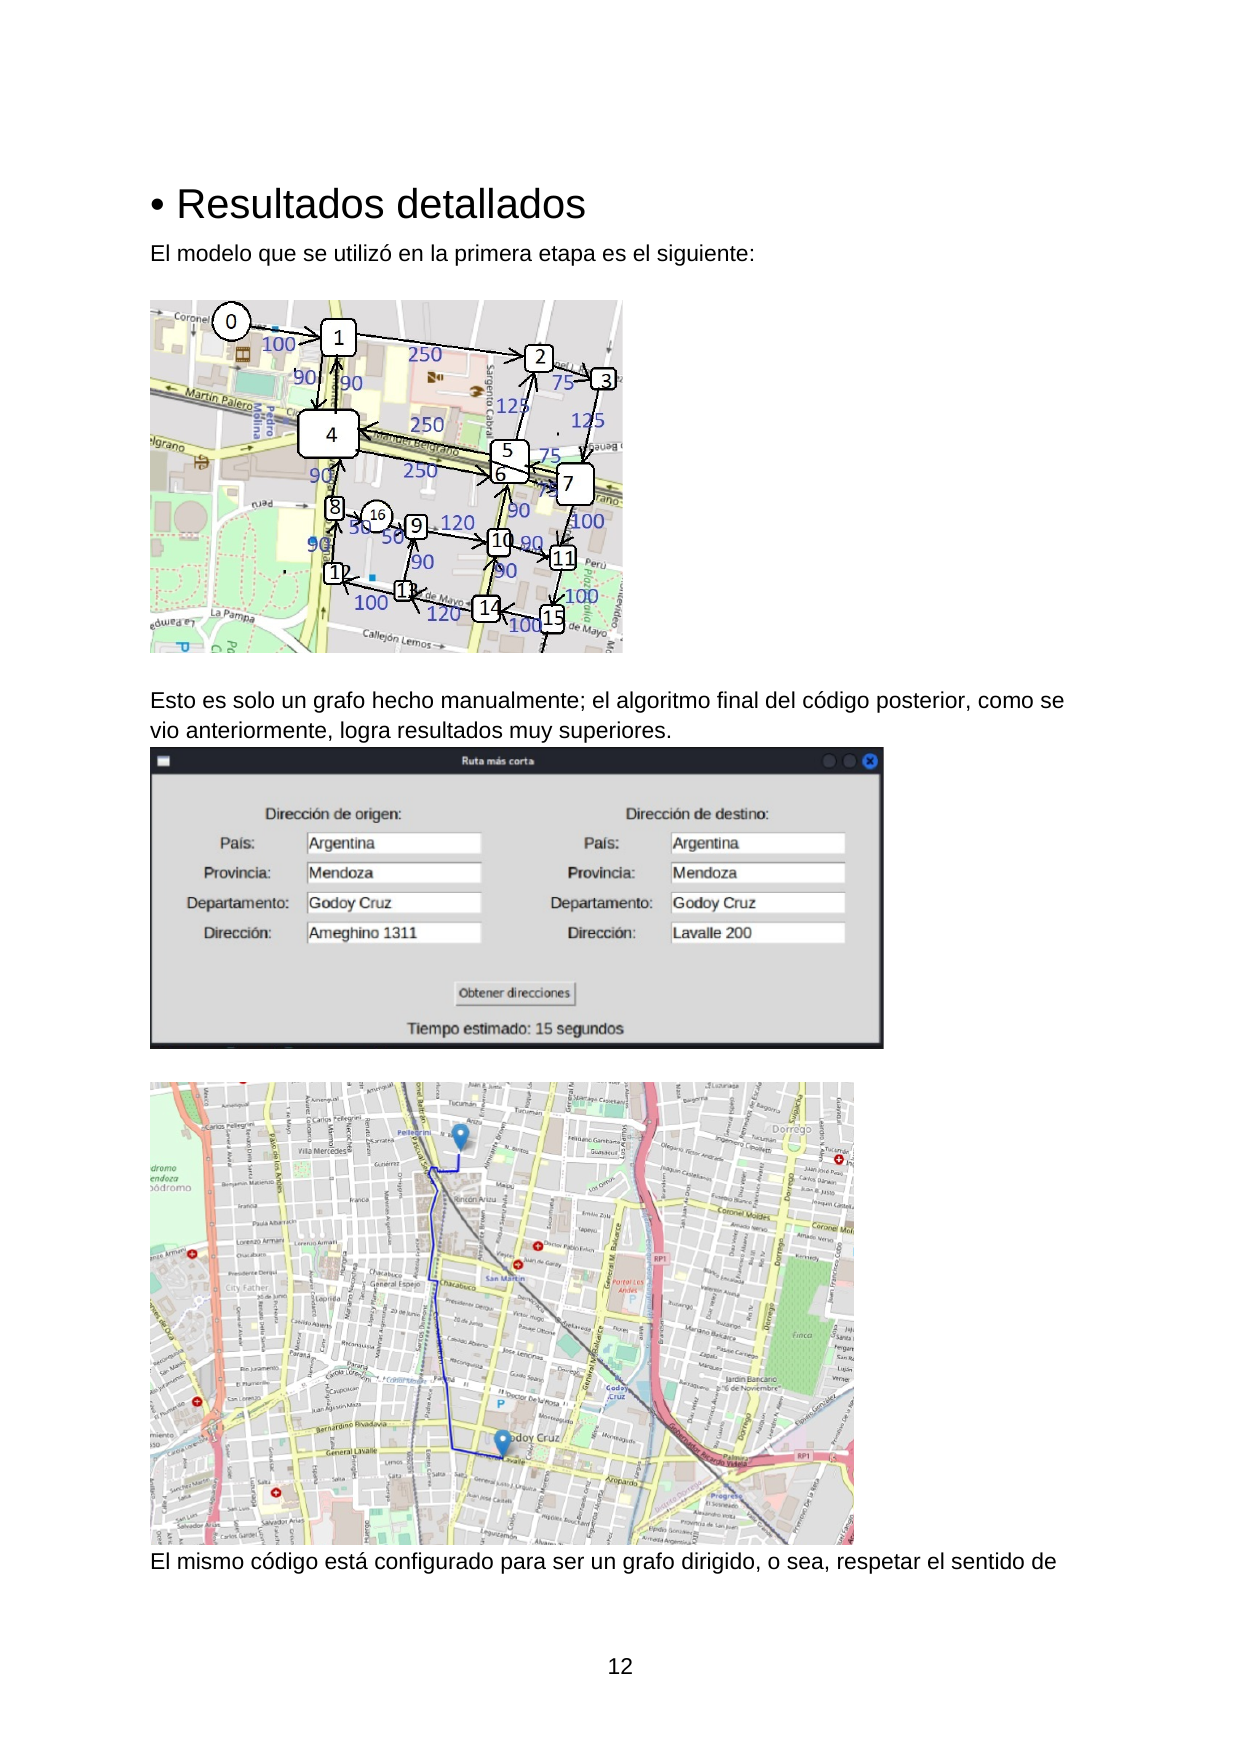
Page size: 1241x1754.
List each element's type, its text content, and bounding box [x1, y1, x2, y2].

subtitle • Resultados detallados [150, 179, 1090, 227]
text El mismo código está configurado para ser un grafo dirigido, o sea, respetar el sentido de [150, 1548, 1090, 1574]
picture [150, 747, 884, 1049]
text El modelo que se utilizó en la primera etapa es el siguiente: [150, 240, 1090, 266]
text Esto es solo un grafo hecho manualmente; el algoritmo final del código posterior, como se vio anteriormente, logra resultados muy superiores. [150, 687, 1090, 744]
picture [150, 300, 623, 653]
picture [150, 1082, 854, 1545]
